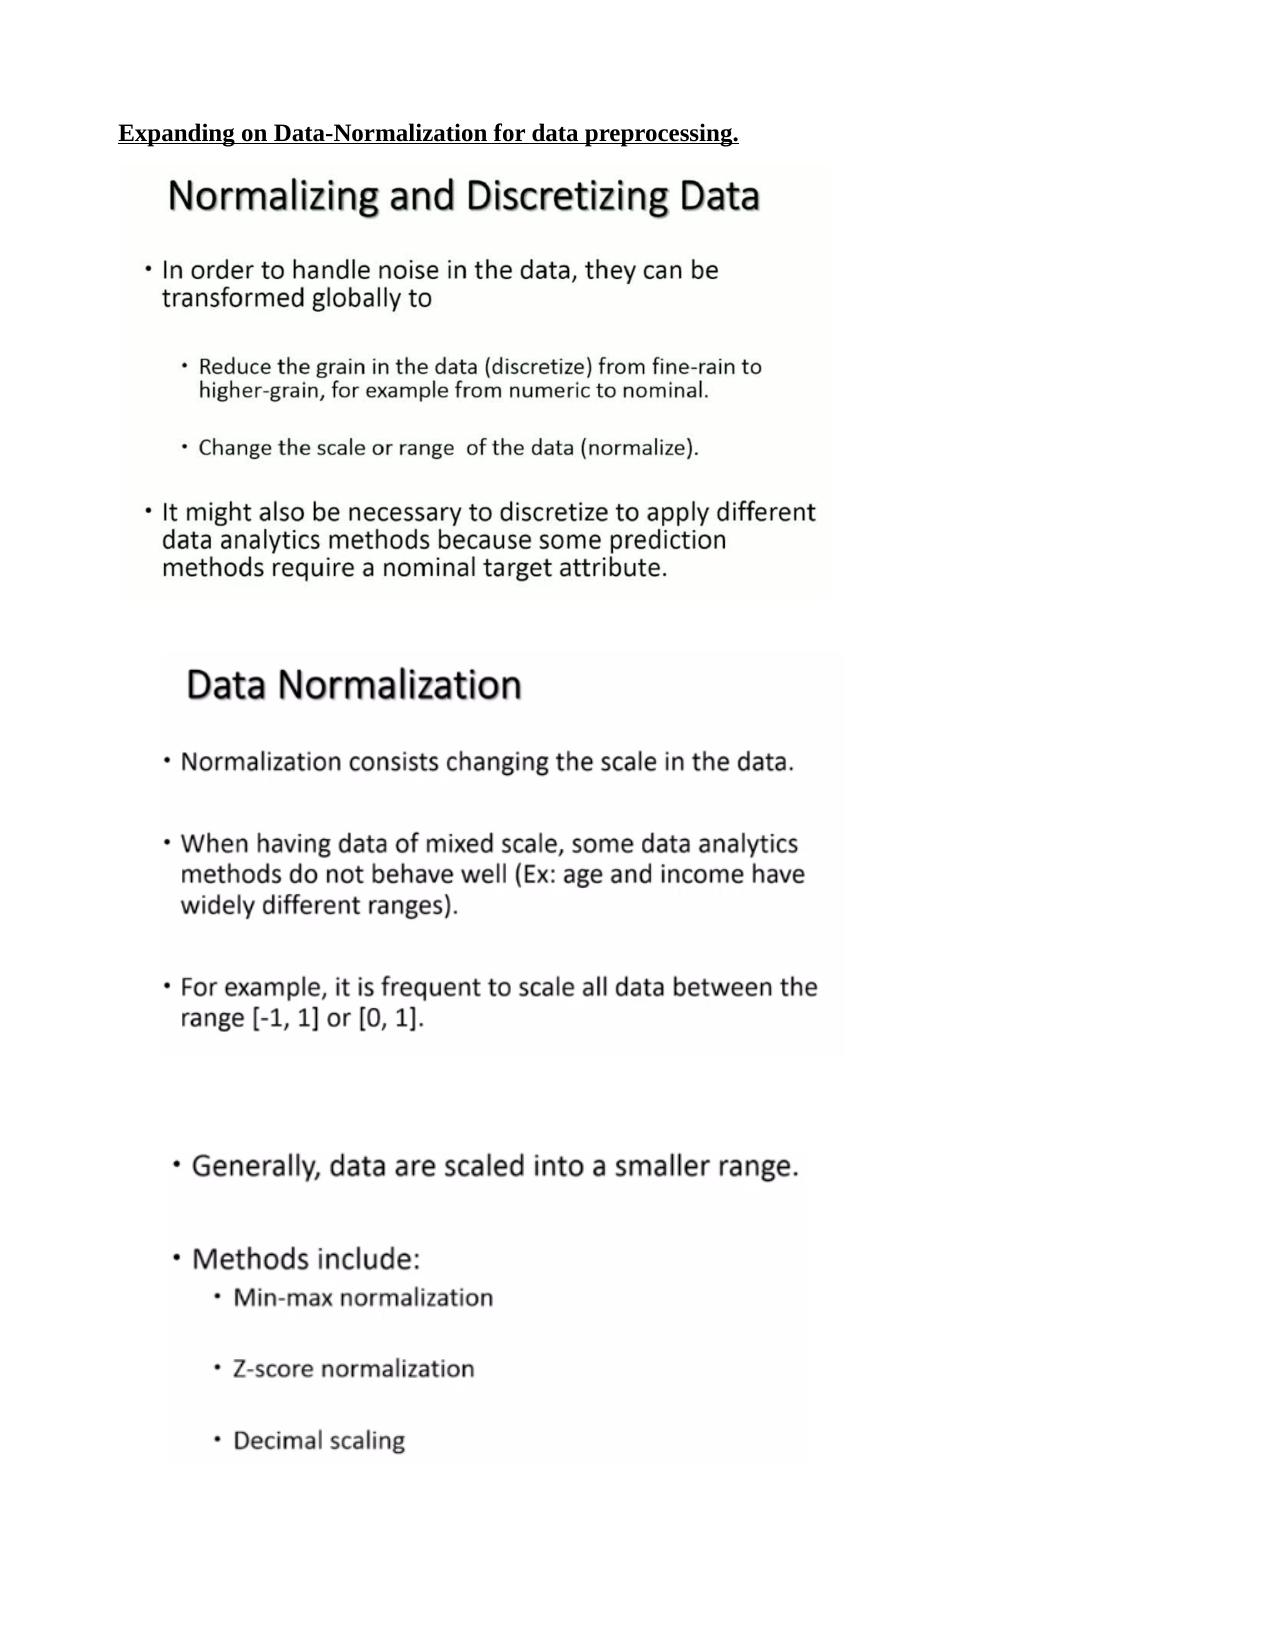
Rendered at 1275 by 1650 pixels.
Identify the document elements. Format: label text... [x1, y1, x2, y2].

picture [167, 1151, 807, 1462]
text Expanding on Data-Normalization for data preprocessing. [118, 118, 1157, 147]
picture [118, 164, 831, 601]
picture [161, 651, 846, 1057]
